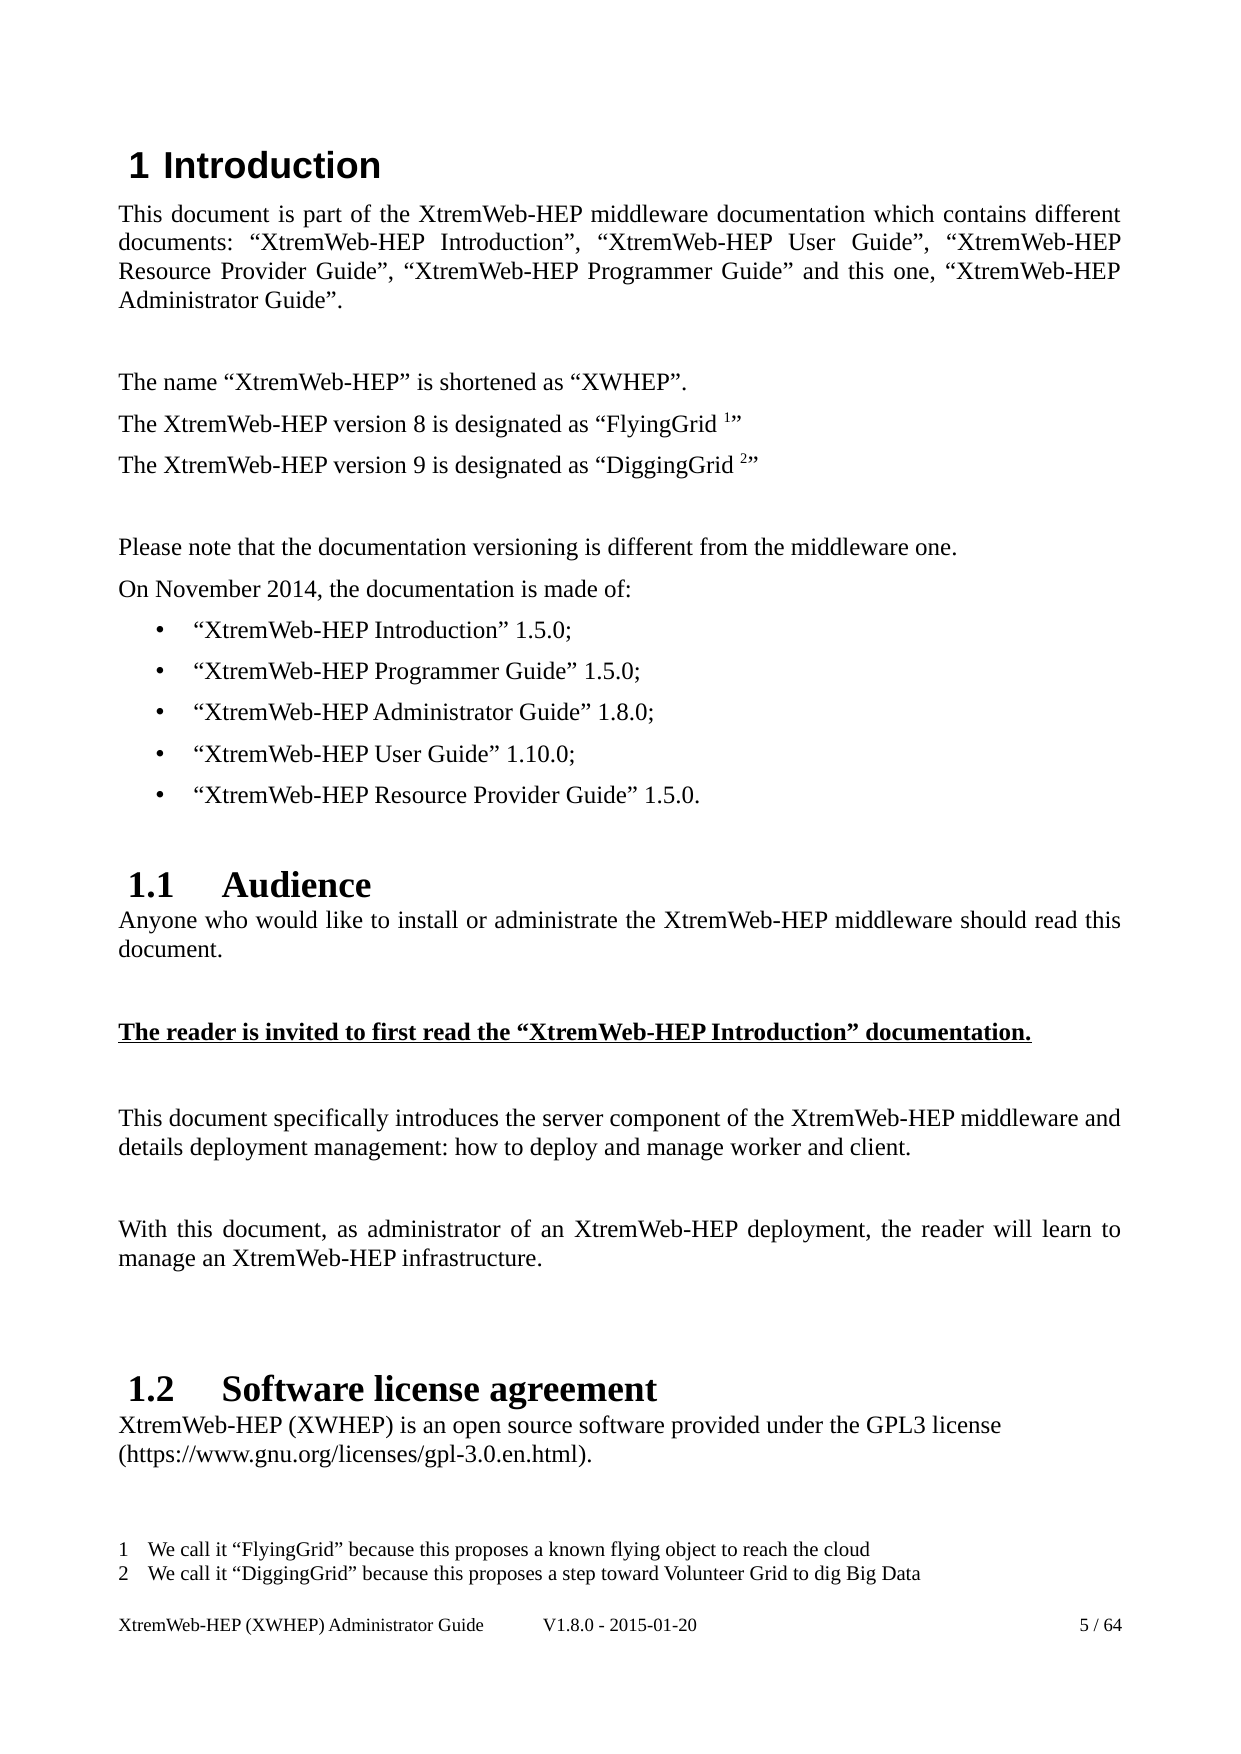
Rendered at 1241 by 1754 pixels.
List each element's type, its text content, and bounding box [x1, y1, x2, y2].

list “XtremWeb-HEP Resource Provider Guide” 1.5.0. [156, 780, 1122, 809]
text We call it “DiggingGrid” because this proposes a step toward Volunteer Grid to dig Big Data [118, 1561, 1122, 1585]
text This document is part of the XtremWeb-HEP middleware documentation which contains different documents: “XtremWeb-HEP Introduction”, “XtremWeb-HEP User Guide”, “XtremWeb-HEP Resource Provider Guide”, “XtremWeb-HEP Programmer Guide” and this one, “XtremWeb-HEP Administrator Guide”. [118, 199, 1122, 314]
text The XtremWeb-HEP version 8 is designated as “FlyingGrid ” [118, 409, 1122, 437]
text The XtremWeb-HEP version 9 is designated as “DiggingGrid ” [118, 450, 1122, 479]
list “XtremWeb-HEP Administrator Guide” 1.8.0; [156, 697, 1122, 726]
text We call it “FlyingGrid” because this proposes a known flying object to reach the cloud [118, 1537, 1122, 1561]
text The reader is invited to first read the “XtremWeb-HEP Introduction” documentation. [118, 1017, 1122, 1046]
text With this document, as administrator of an XtremWeb-HEP deployment, the reader will learn to manage an XtremWeb-HEP infrastructure. [118, 1214, 1122, 1272]
text The name “XtremWeb-HEP” is shortened as “XWHEP”. [118, 367, 1122, 396]
list “XtremWeb-HEP Programmer Guide” 1.5.0; [156, 656, 1122, 685]
text On November 2014, the documentation is made of: [118, 574, 1122, 602]
subtitle Software license agreement [118, 1367, 1122, 1410]
list “XtremWeb-HEP User Guide” 1.10.0; [156, 739, 1122, 767]
list “XtremWeb-HEP Introduction” 1.5.0; [156, 615, 1122, 644]
subtitle Audience [118, 862, 1122, 906]
text Please note that the documentation versioning is different from the middleware one. [118, 532, 1122, 561]
text This document specifically introduces the server component of the XtremWeb-HEP middleware and details deployment management: how to deploy and manage worker and client. [118, 1103, 1122, 1161]
text XtremWeb-HEP (XWHEP) is an open source software provided under the GPL3 license (https://www.gnu.org/licenses/gpl-3.0.en.html). [118, 1410, 1122, 1467]
subtitle Introduction [118, 143, 1122, 186]
text Anyone who would like to install or administrate the XtremWeb-HEP middleware should read this document. [118, 906, 1122, 963]
